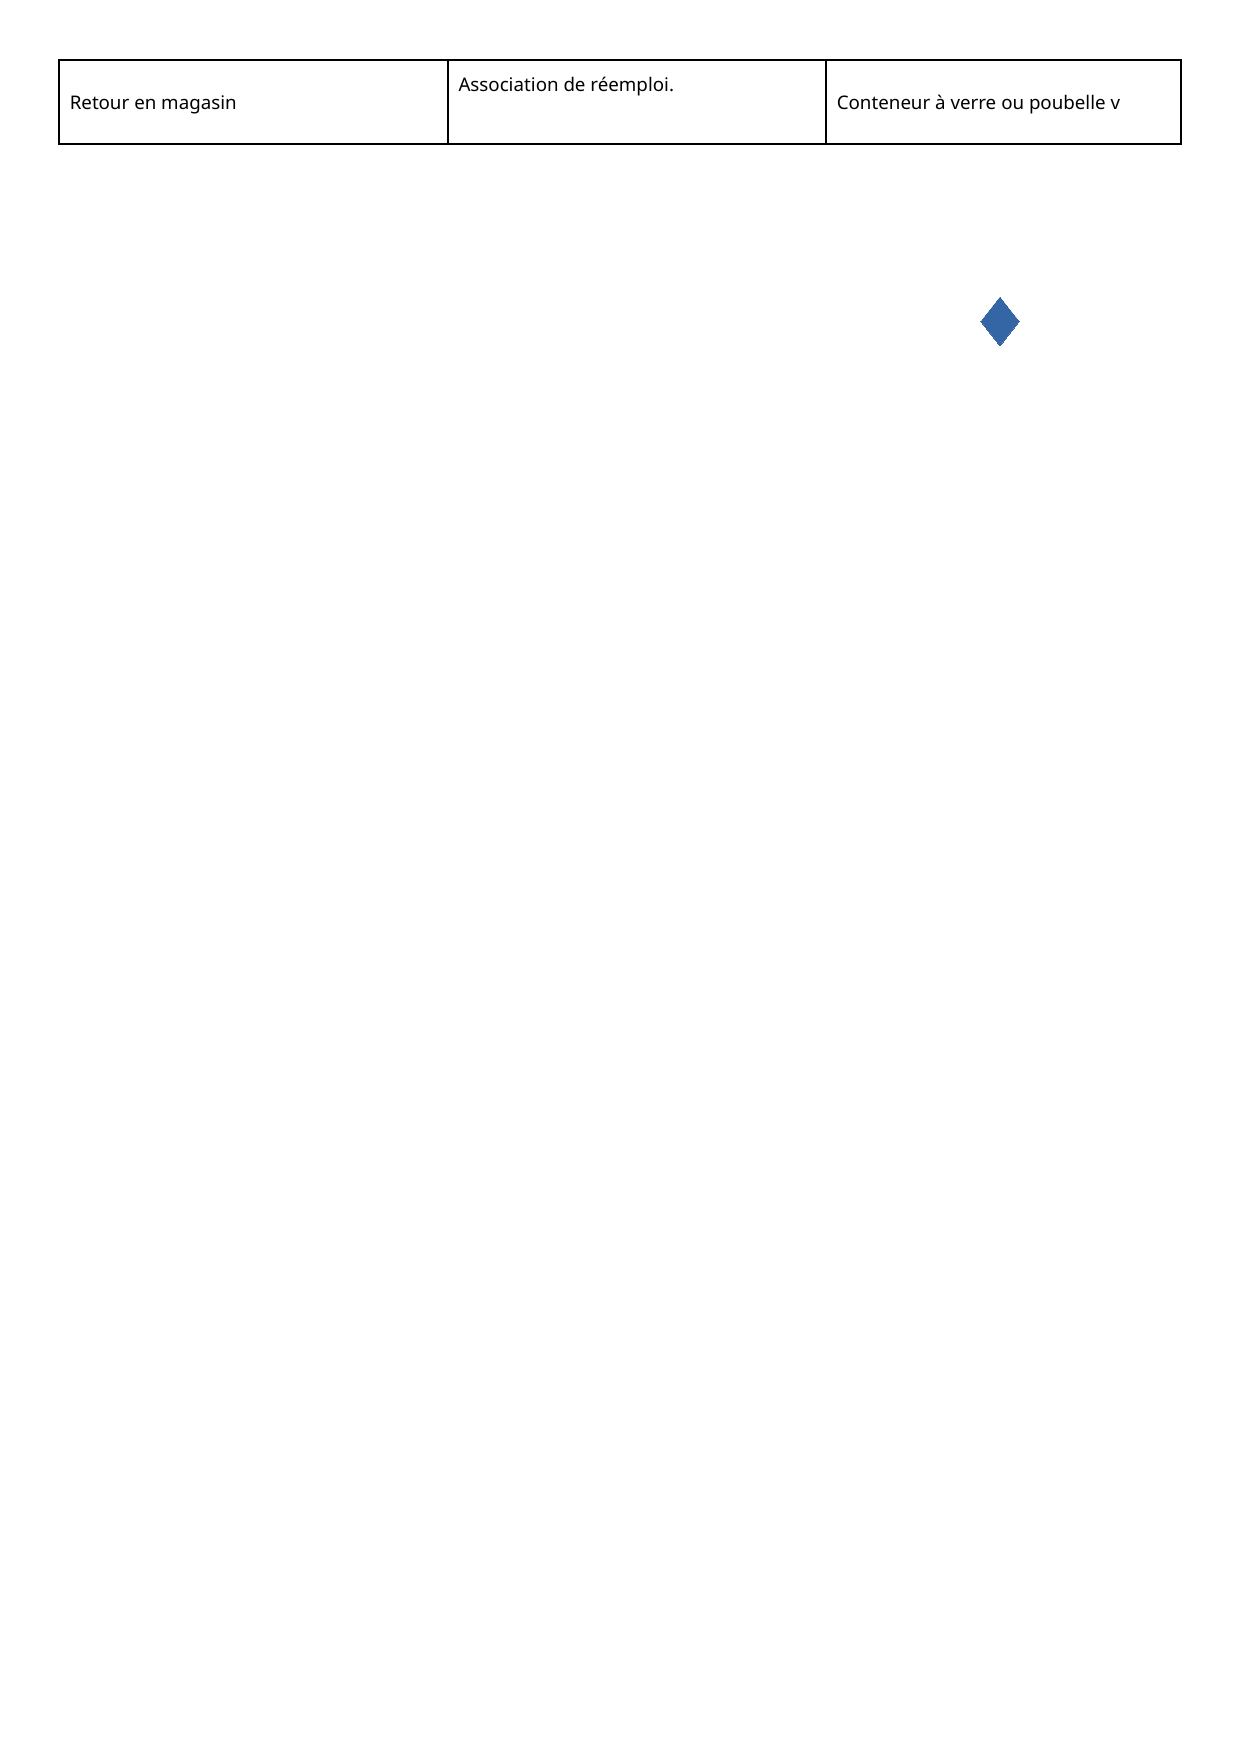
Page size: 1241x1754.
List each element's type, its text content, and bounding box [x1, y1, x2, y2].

table_cell Association de réemploi. [449, 61, 825, 143]
table_cell Retour en magasin [60, 61, 447, 143]
table_cell Conteneur à verre ou poubelle v [827, 61, 1180, 143]
